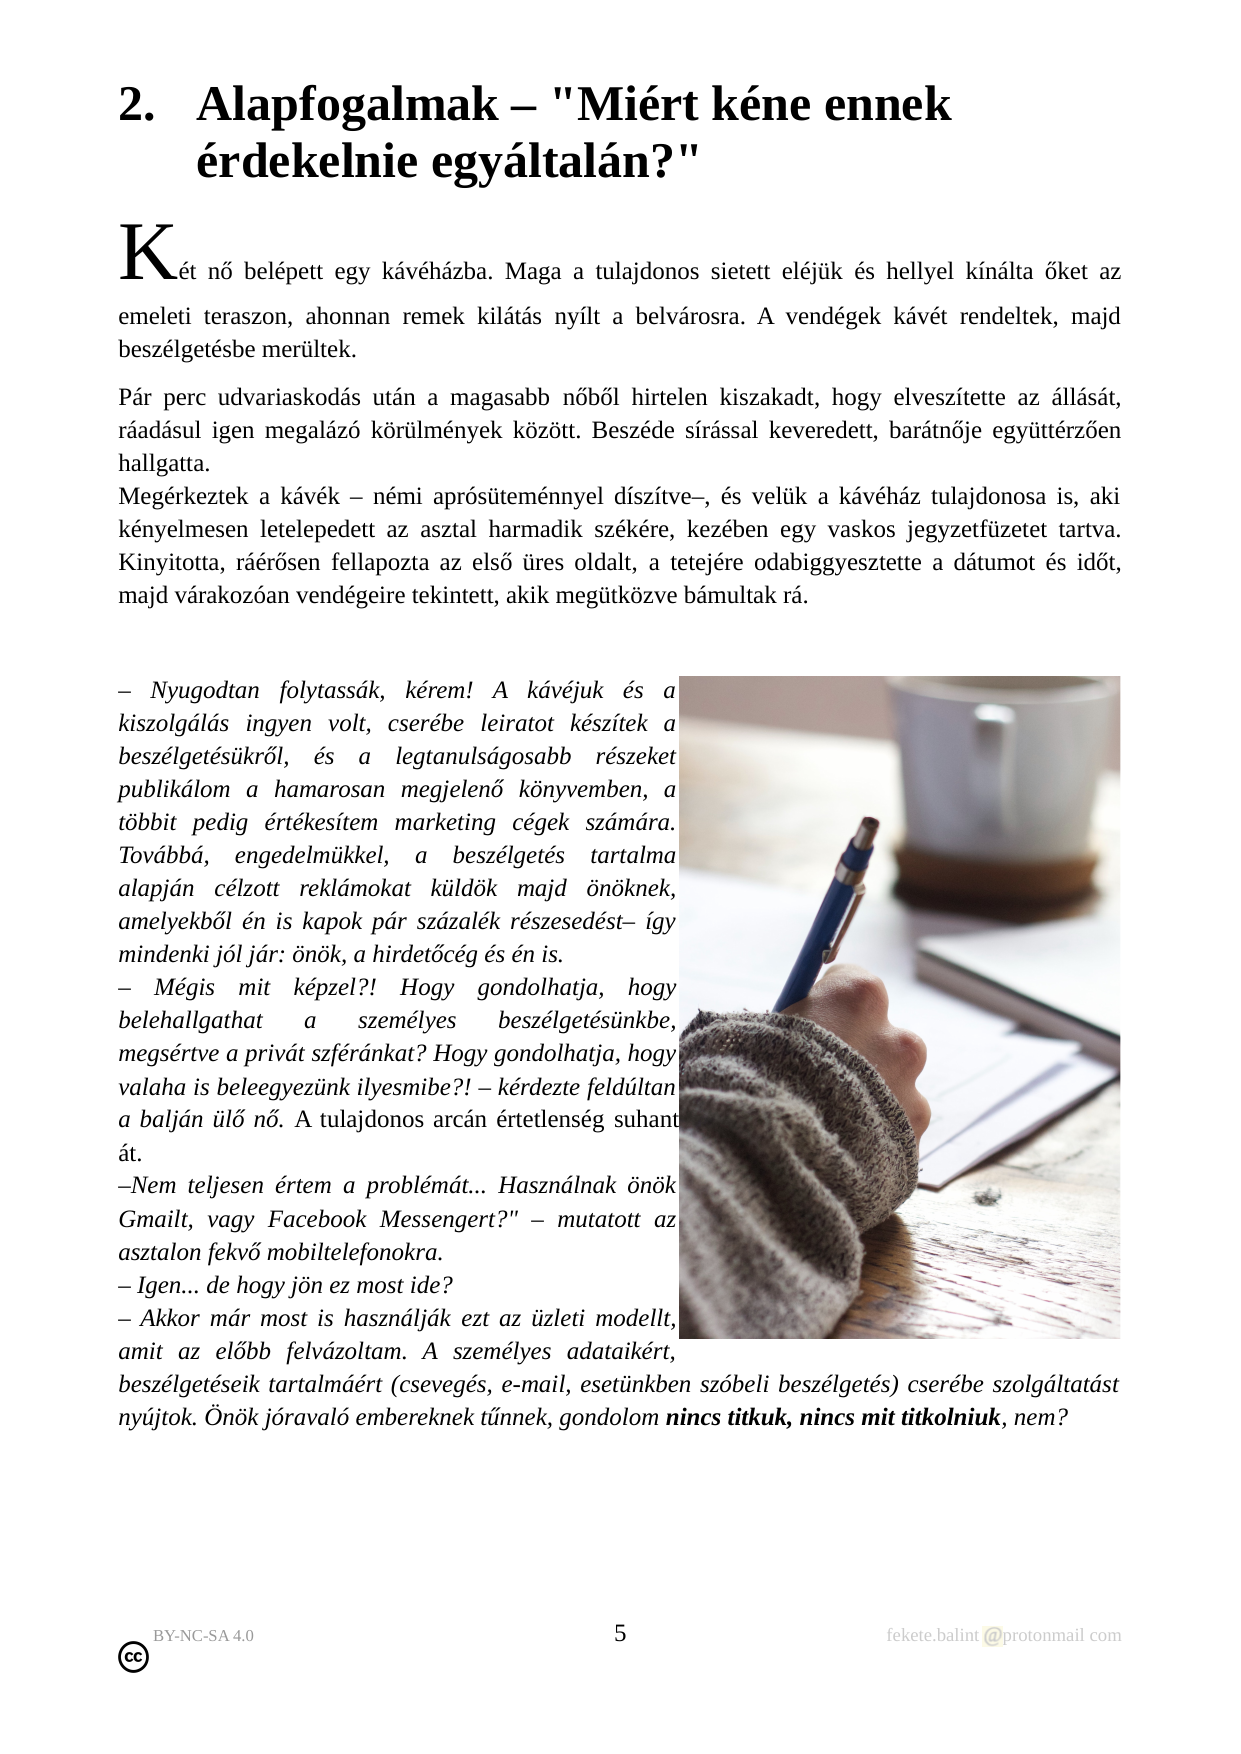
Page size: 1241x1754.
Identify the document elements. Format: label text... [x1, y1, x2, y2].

text – Nyugodtan folytassák, kérem! A kávéjuk és a kiszolgálás ingyen volt, cserébe leiratot készítek a beszélgetésükről, és a legtanulságosabb részeket publikálom a hamarosan megjelenő könyvemben, a többit pedig értékesítem marketing cégek számára. Továbbá, engedelmükkel, a beszélgetés tartalma alapján célzott reklámokat küldök majd önöknek, amelyekből én is kapok pár százalék részesedést– így mindenki jól jár: önök, a hirdetőcég és én is. [118, 675, 1122, 968]
text –Nem teljesen értem a problémát... Használnak önök Gmailt, vagy Facebook Messengert?" – mutatott az asztalon fekvő mobiltelefonokra. [118, 1171, 679, 1265]
text – Mégis mit képzel?! Hogy gondolhatja, hogy belehallgathat a személyes beszélgetésünkbe, megsértve a privát szféránkat? Hogy gondolhatja, hogy valaha is beleegyezünk ilyesmibe?! – kérdezte feldúltan a balján ülő nő. A tulajdonos arcán értetlenség suhant át. [118, 972, 679, 1166]
subtitle Alapfogalmak – "Miért kéne ennek érdekelnie egyáltalán?" [118, 74, 1122, 189]
picture [982, 1626, 1003, 1647]
picture [679, 676, 1121, 1339]
text – Igen... de hogy jön ez most ide? [118, 1270, 679, 1298]
picture [118, 1641, 149, 1673]
text Két nő belépett egy kávéházba. Maga a tulajdonos sietett eléjük és hellyel kínálta őket az emeleti teraszon, ahonnan remek kilátás nyílt a belvárosra. A vendégek kávét rendeltek, majd beszélgetésbe merültek. [118, 201, 1122, 363]
text Pár perc udvariaskodás után a magasabb nőből hirtelen kiszakadt, hogy elveszítette az állását, ráadásul igen megalázó körülmények között. Beszéde sírással keveredett, barátnője együttérzően hallgatta. Megérkeztek a kávék – némi aprósüteménnyel díszítve–, és velük a kávéház tulajdonosa is, aki kényelmesen letelepedett az asztal harmadik székére, kezében egy vaskos jegyzetfüzetet tartva. Kinyitotta, ráérősen fellapozta az első üres oldalt, a tetejére odabiggyesztette a dátumot és időt, majd várakozóan vendégeire tekintett, akik megütközve bámultak rá. [118, 382, 1122, 609]
text – Akkor már most is használják ezt az üzleti modellt, amit az előbb felvázoltam. A személyes adataikért, beszélgetéseik tartalmáért (csevegés, e-mail, esetünkben szóbeli beszélgetés) cserébe szolgáltatást nyújtok. Önök jóravaló embereknek tűnnek, gondolom nincs titkuk, nincs mit titkolniuk, nem? [118, 1303, 1122, 1431]
